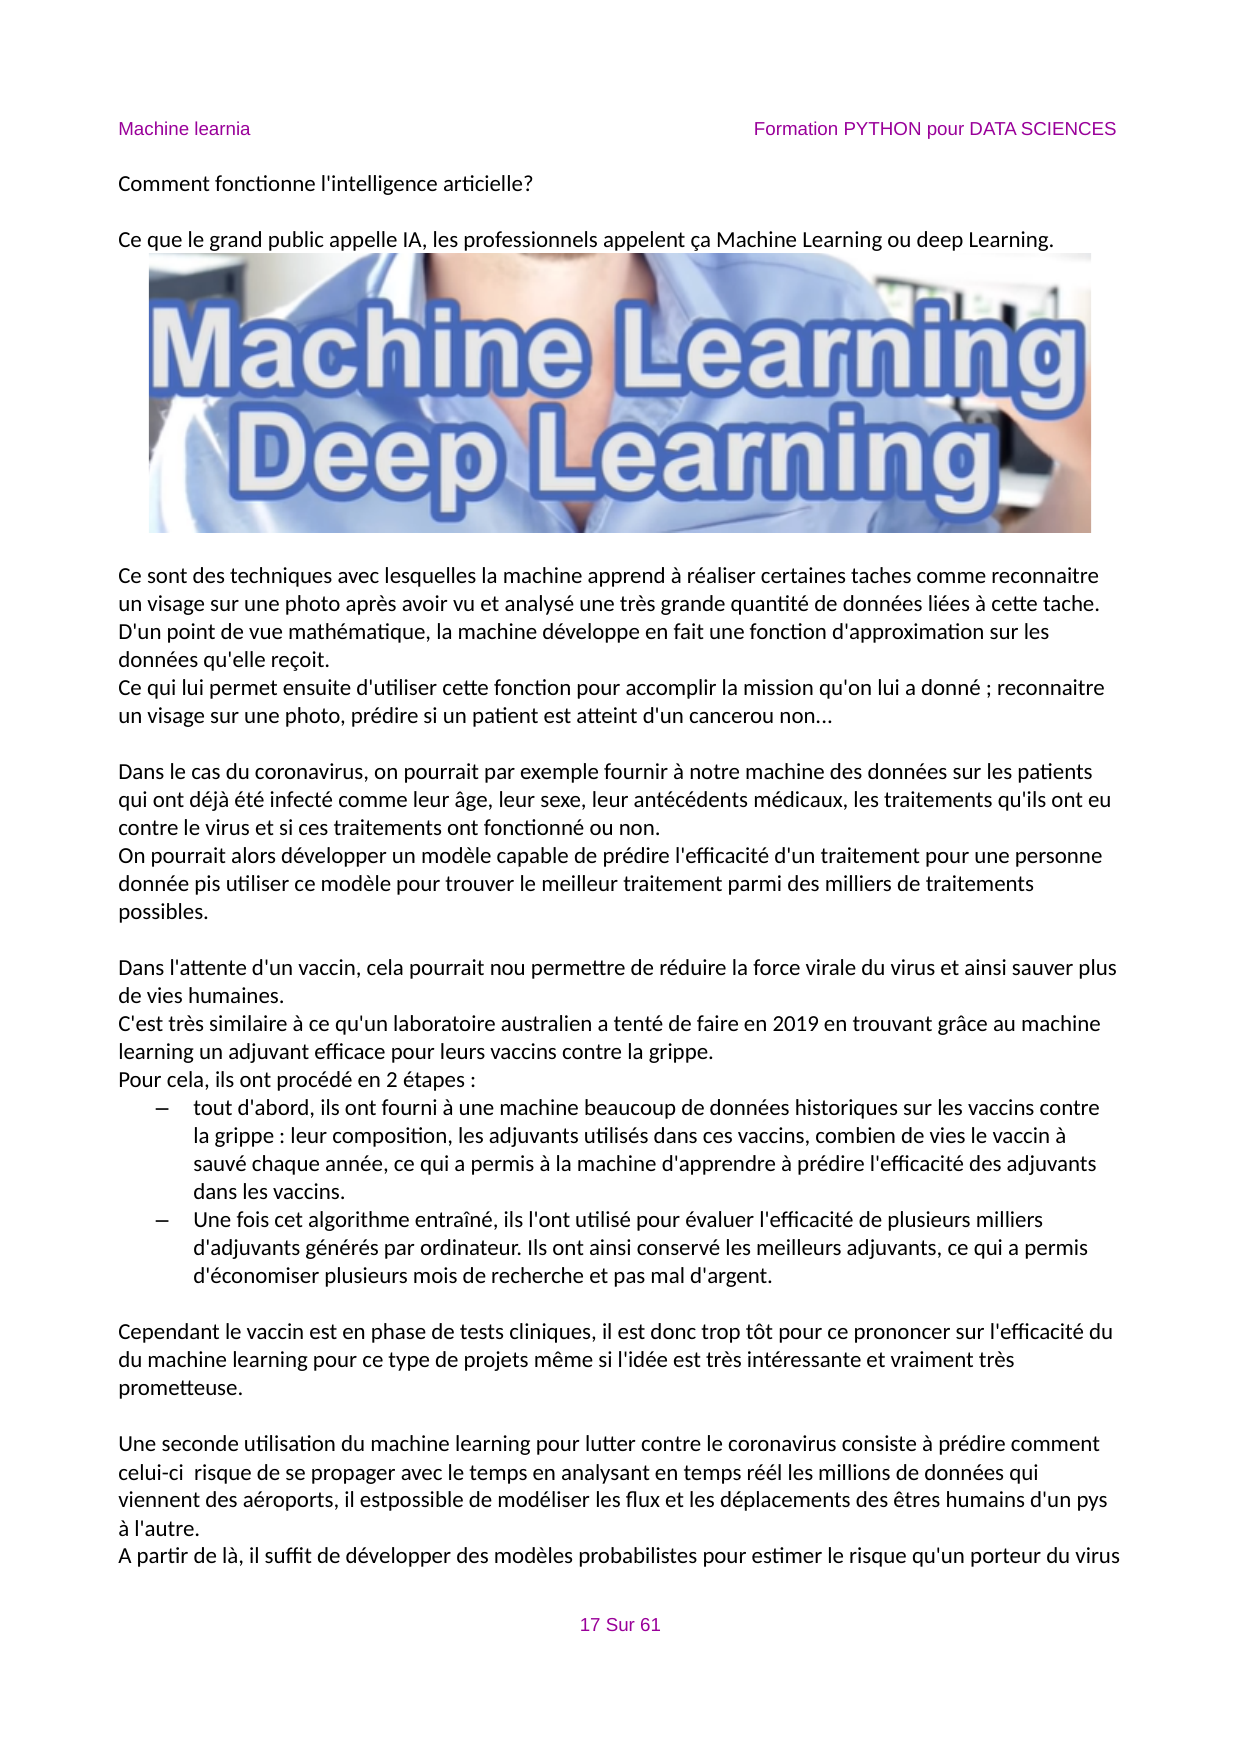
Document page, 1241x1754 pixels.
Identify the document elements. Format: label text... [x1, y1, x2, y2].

list tout d'abord, ils ont fourni à une machine beaucoup de données historiques sur les vaccins contre la grippe : leur composition, les adjuvants utilisés dans ces vaccins, combien de vies le vaccin à sauvé chaque année, ce qui a permis à la machine d'apprendre à prédire l'efficacité des adjuvants dans les vaccins. [156, 1093, 1122, 1205]
text Cependant le vaccin est en phase de tests cliniques, il est donc trop tôt pour ce prononcer sur l'efficacité du du machine learning pour ce type de projets même si l'idée est très intéressante et vraiment très prometteuse. [118, 1317, 1122, 1402]
text Dans le cas du coronavirus, on pourrait par exemple fournir à notre machine des données sur les patients qui ont déjà été infecté comme leur âge, leur sexe, leur antécédents médicaux, les traitements qu'ils ont eu contre le virus et si ces traitements ont fonctionné ou non. [118, 757, 1122, 841]
text Ce sont des techniques avec lesquelles la machine apprend à réaliser certaines taches comme reconnaitre un visage sur une photo après avoir vu et analysé une très grande quantité de données liées à cette tache. [118, 561, 1122, 617]
text Comment fonctionne l'intelligence articielle? [118, 169, 1122, 197]
picture [148, 253, 1092, 533]
text A partir de là, il suffit de développer des modèles probabilistes pour estimer le risque qu'un porteur du virus [118, 1542, 1122, 1570]
text Ce que le grand public appelle IA, les professionnels appelent ça Machine Learning ou deep Learning. [118, 225, 1122, 253]
text Pour cela, ils ont procédé en 2 étapes : [118, 1065, 1122, 1093]
text Dans l'attente d'un vaccin, cela pourrait nou permettre de réduire la force virale du virus et ainsi sauver plus de vies humaines. [118, 953, 1122, 1009]
text D'un point de vue mathématique, la machine développe en fait une fonction d'approximation sur les données qu'elle reçoit. Ce qui lui permet ensuite d'utiliser cette fonction pour accomplir la mission qu'on lui a donné ; reconnaitre un visage sur une photo, prédire si un patient est atteint d'un cancerou non... [118, 617, 1122, 729]
text C'est très similaire à ce qu'un laboratoire australien a tenté de faire en 2019 en trouvant grâce au machine learning un adjuvant efficace pour leurs vaccins contre la grippe. [118, 1009, 1122, 1065]
text On pourrait alors développer un modèle capable de prédire l'efficacité d'un traitement pour une personne donnée pis utiliser ce modèle pour trouver le meilleur traitement parmi des milliers de traitements possibles. [118, 841, 1122, 925]
list Une fois cet algorithme entraîné, ils l'ont utilisé pour évaluer l'efficacité de plusieurs milliers d'adjuvants générés par ordinateur. Ils ont ainsi conservé les meilleurs adjuvants, ce qui a permis d'économiser plusieurs mois de recherche et pas mal d'argent. [156, 1205, 1122, 1289]
text Une seconde utilisation du machine learning pour lutter contre le coronavirus consiste à prédire comment celui-ci risque de se propager avec le temps en analysant en temps réél les millions de données qui viennent des aéroports, il estpossible de modéliser les flux et les déplacements des êtres humains d'un pys à l'autre. [118, 1429, 1122, 1542]
